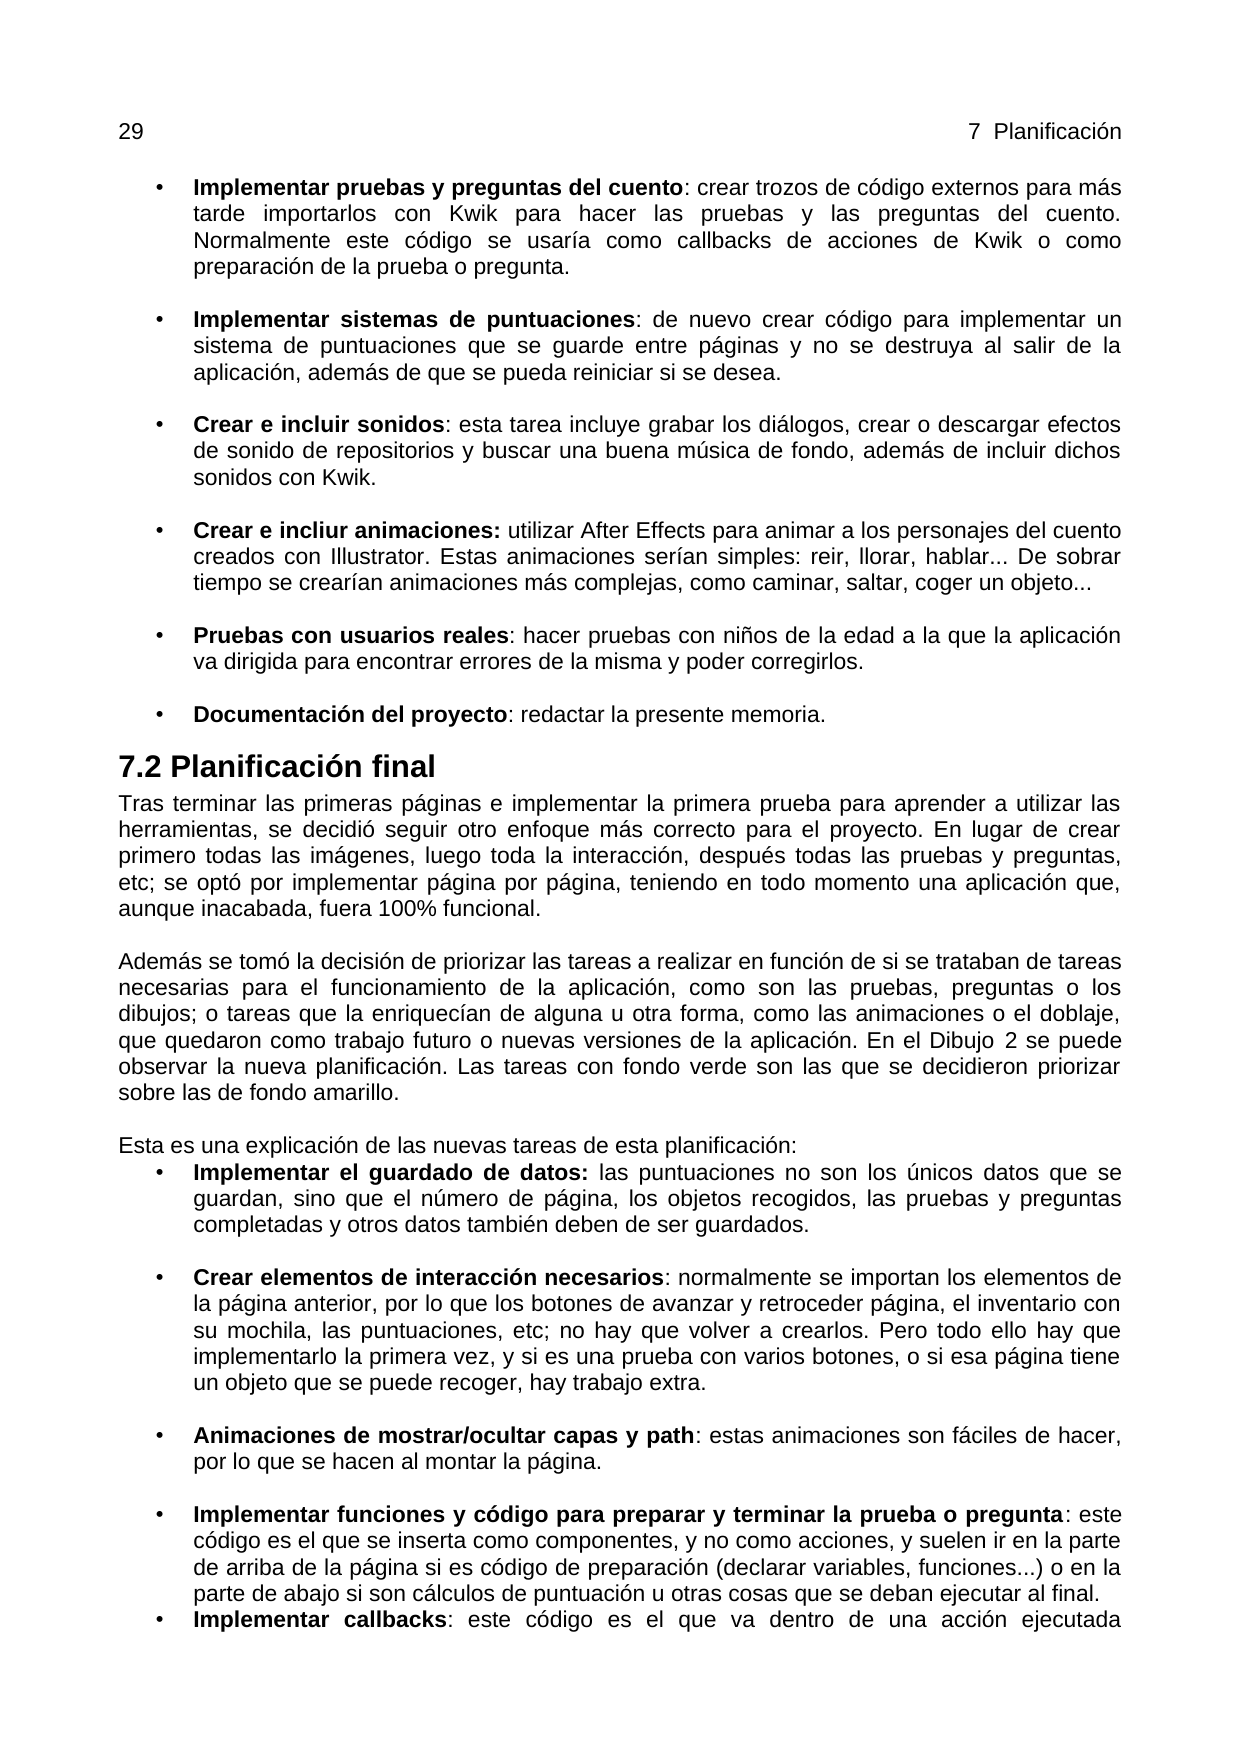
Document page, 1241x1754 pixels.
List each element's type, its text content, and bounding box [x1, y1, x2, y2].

list Pruebas con usuarios reales: hacer pruebas con niños de la edad a la que la aplicación va dirigida para encontrar errores de la misma y poder corregirlos. [156, 622, 1122, 675]
list Crear e incliur animaciones: utilizar After Effects para animar a los personajes del cuento creados con Illustrator. Estas animaciones serían simples: reir, llorar, hablar... De sobrar tiempo se crearían animaciones más complejas, como caminar, saltar, coger un objeto... [156, 517, 1122, 596]
list Implementar pruebas y preguntas del cuento: crear trozos de código externos para más tarde importarlos con Kwik para hacer las pruebas y las preguntas del cuento. Normalmente este código se usaría como callbacks de acciones de Kwik o como preparación de la prueba o pregunta. [156, 174, 1122, 279]
text Además se tomó la decisión de priorizar las tareas a realizar en función de si se trataban de tareas necesarias para el funcionamiento de la aplicación, como son las pruebas, preguntas o los dibujos; o tareas que la enriquecían de alguna u otra forma, como las animaciones o el doblaje, que quedaron como trabajo futuro o nuevas versiones de la aplicación. En el Dibujo 2 se puede observar la nueva planificación. Las tareas con fondo verde son las que se decidieron priorizar sobre las de fondo amarillo. [118, 948, 1122, 1106]
list Crear e incluir sonidos: esta tarea incluye grabar los diálogos, crear o descargar efectos de sonido de repositorios y buscar una buena música de fondo, además de incluir dichos sonidos con Kwik. [156, 411, 1122, 490]
list Documentación del proyecto: redactar la presente memoria. [156, 701, 1122, 727]
list Crear elementos de interacción necesarios: normalmente se importan los elementos de la página anterior, por lo que los botones de avanzar y retroceder página, el inventario con su mochila, las puntuaciones, etc; no hay que volver a crearlos. Pero todo ello hay que implementarlo la primera vez, y si es una prueba con varios botones, o si esa página tiene un objeto que se puede recoger, hay trabajo extra. [156, 1264, 1122, 1396]
list Animaciones de mostrar/ocultar capas y path: estas animaciones son fáciles de hacer, por lo que se hacen al montar la página. [156, 1422, 1122, 1475]
list Implementar sistemas de puntuaciones: de nuevo crear código para implementar un sistema de puntuaciones que se guarde entre páginas y no se destruya al salir de la aplicación, además de que se pueda reiniciar si se desea. [156, 306, 1122, 385]
list Implementar el guardado de datos: las puntuaciones no son los únicos datos que se guardan, sino que el número de página, los objetos recogidos, las pruebas y preguntas completadas y otros datos también deben de ser guardados. [156, 1158, 1122, 1237]
list Implementar funciones y código para preparar y terminar la prueba o pregunta: este código es el que se inserta como componentes, y no como acciones, y suelen ir en la parte de arriba de la página si es código de preparación (declarar variables, funciones...) o en la parte de abajo si son cálculos de puntuación u otras cosas que se deban ejecutar al final. [156, 1501, 1122, 1606]
subtitle Planificación final [118, 748, 1122, 784]
list Implementar callbacks: este código es el que va dentro de una acción ejecutada normalmente al pulsar un botón o al soltar un objeto arrastrable. [156, 1606, 1122, 1633]
text Tras terminar las primeras páginas e implementar la primera prueba para aprender a utilizar las herramientas, se decidió seguir otro enfoque más correcto para el proyecto. En lugar de crear primero todas las imágenes, luego toda la interacción, después todas las pruebas y preguntas, etc; se optó por implementar página por página, teniendo en todo momento una aplicación que, aunque inacabada, fuera 100% funcional. [118, 789, 1122, 921]
text Esta es una explicación de las nuevas tareas de esta planificación: [118, 1132, 1122, 1158]
